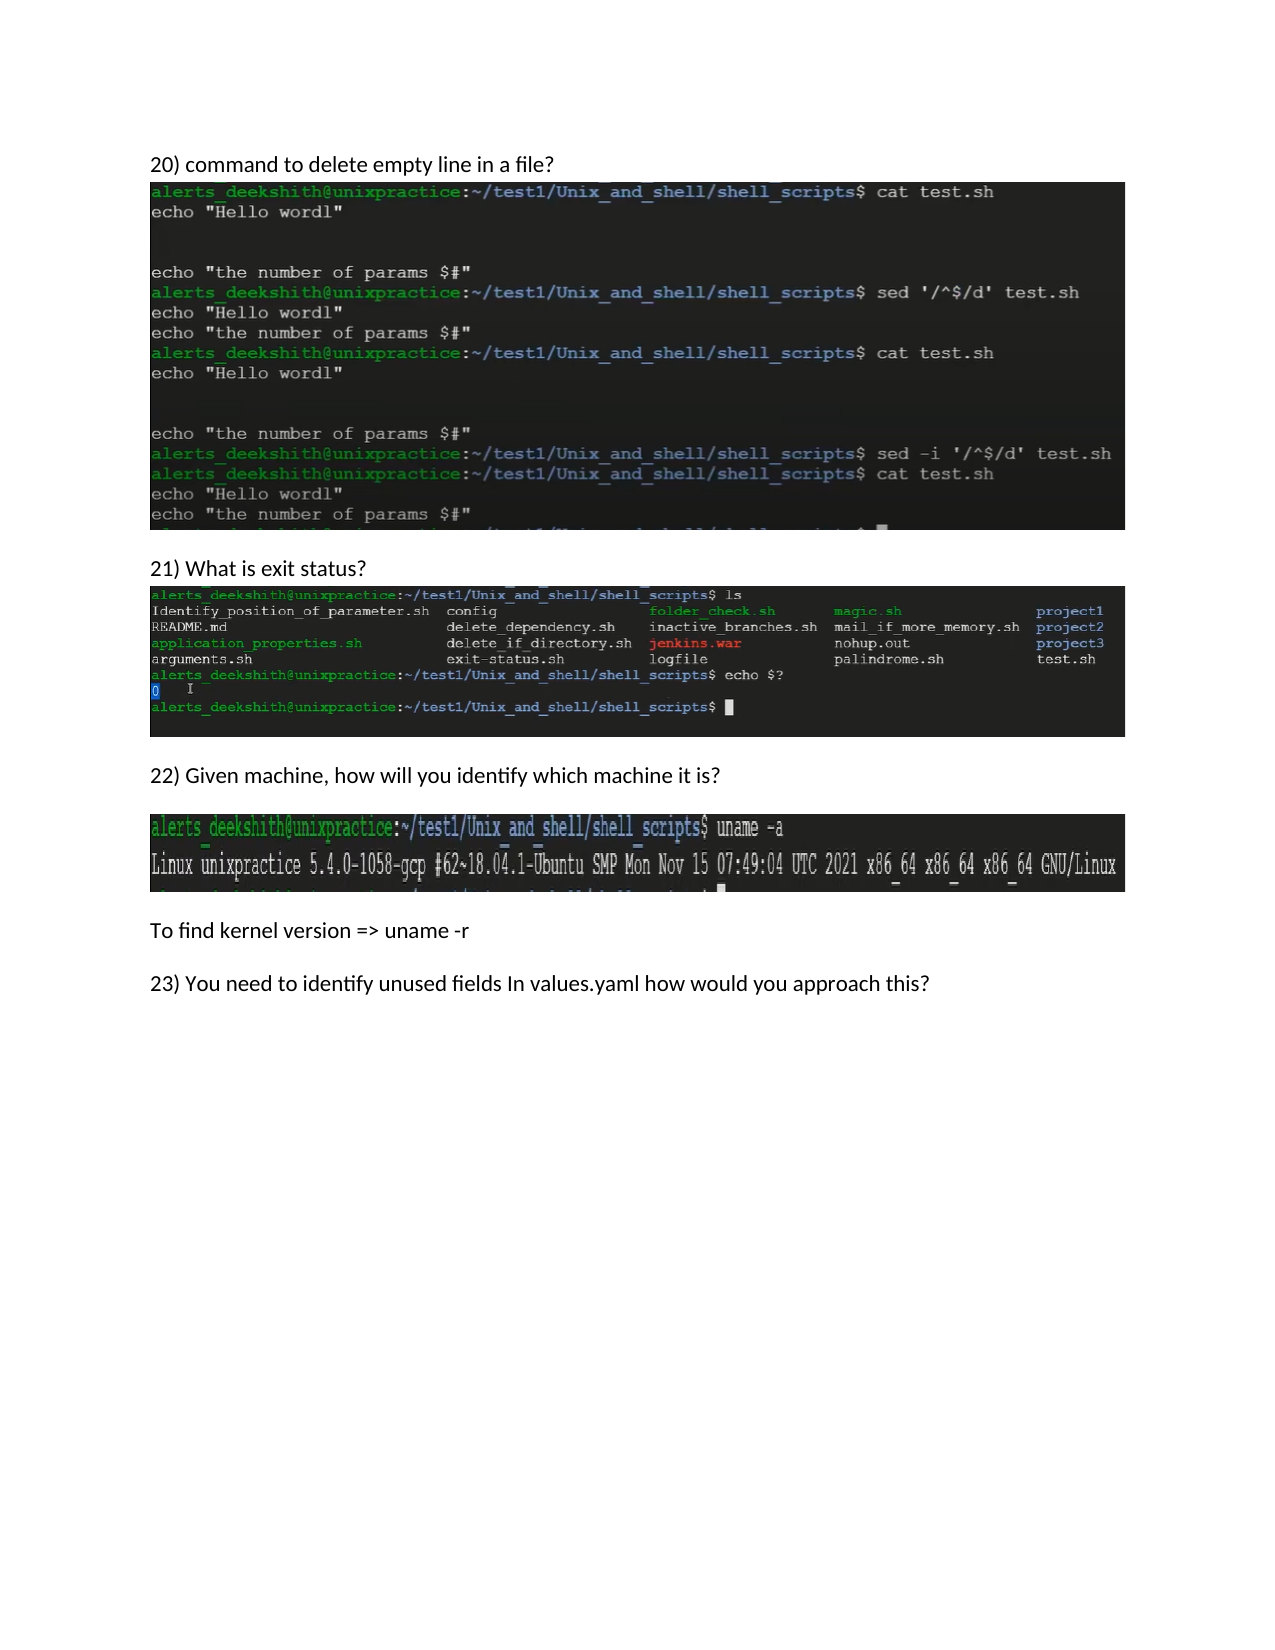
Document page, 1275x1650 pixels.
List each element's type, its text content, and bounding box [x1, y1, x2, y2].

text 23) You need to identify unused fields In values.yaml how would you approach this? [150, 969, 1125, 997]
text 22) Given machine, how will you identify which machine it is? [150, 762, 1125, 789]
text 20) command to delete empty line in a file? [150, 150, 1125, 182]
text 21) What is exit status? [150, 554, 1125, 586]
text To find kernel version => uname -r [150, 916, 1125, 944]
